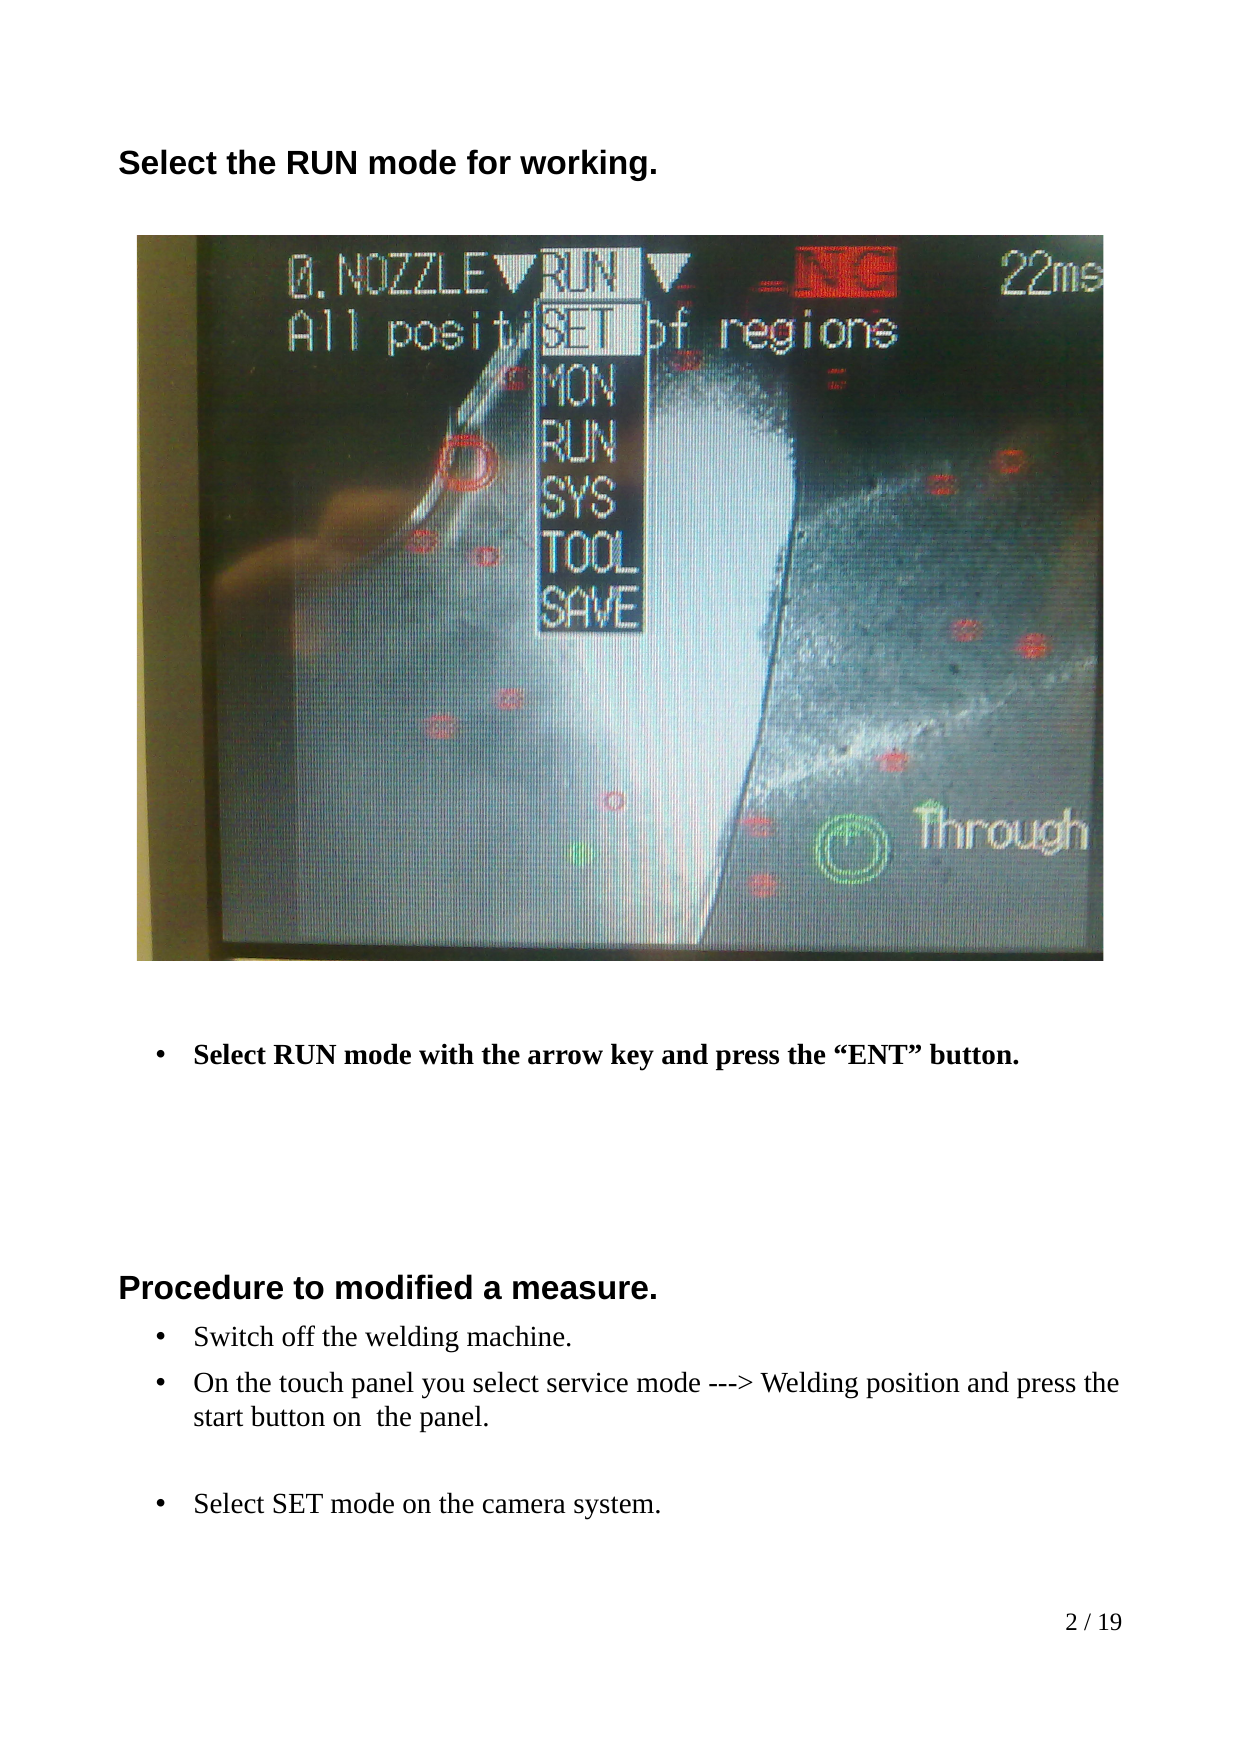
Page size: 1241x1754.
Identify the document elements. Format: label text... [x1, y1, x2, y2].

list Select RUN mode with the arrow key and press the “ENT” button. [156, 1037, 1122, 1071]
picture [136, 235, 1104, 961]
subtitle Procedure to modified a measure. [118, 1268, 1122, 1307]
subtitle Select the RUN mode for working. [118, 143, 1122, 182]
list Select SET mode on the camera system. [156, 1486, 1122, 1520]
list On the touch panel you select service mode ---> Welding position and press the start button on the panel. [156, 1365, 1122, 1433]
list Switch off the welding machine. [156, 1319, 1122, 1353]
